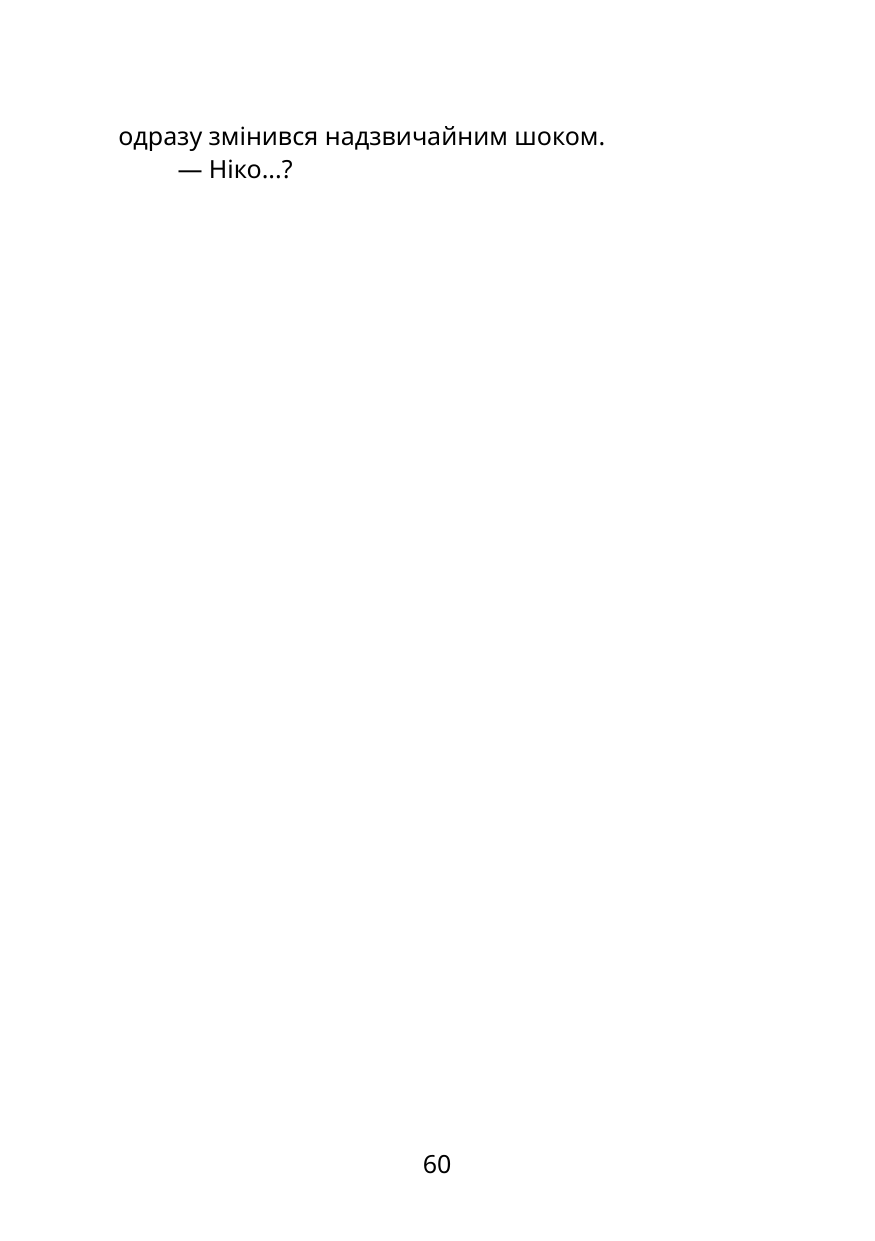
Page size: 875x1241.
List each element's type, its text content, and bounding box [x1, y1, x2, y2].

text — Ніко...? [118, 152, 756, 186]
text одразу змінився надзвичайним шоком. [118, 118, 756, 152]
